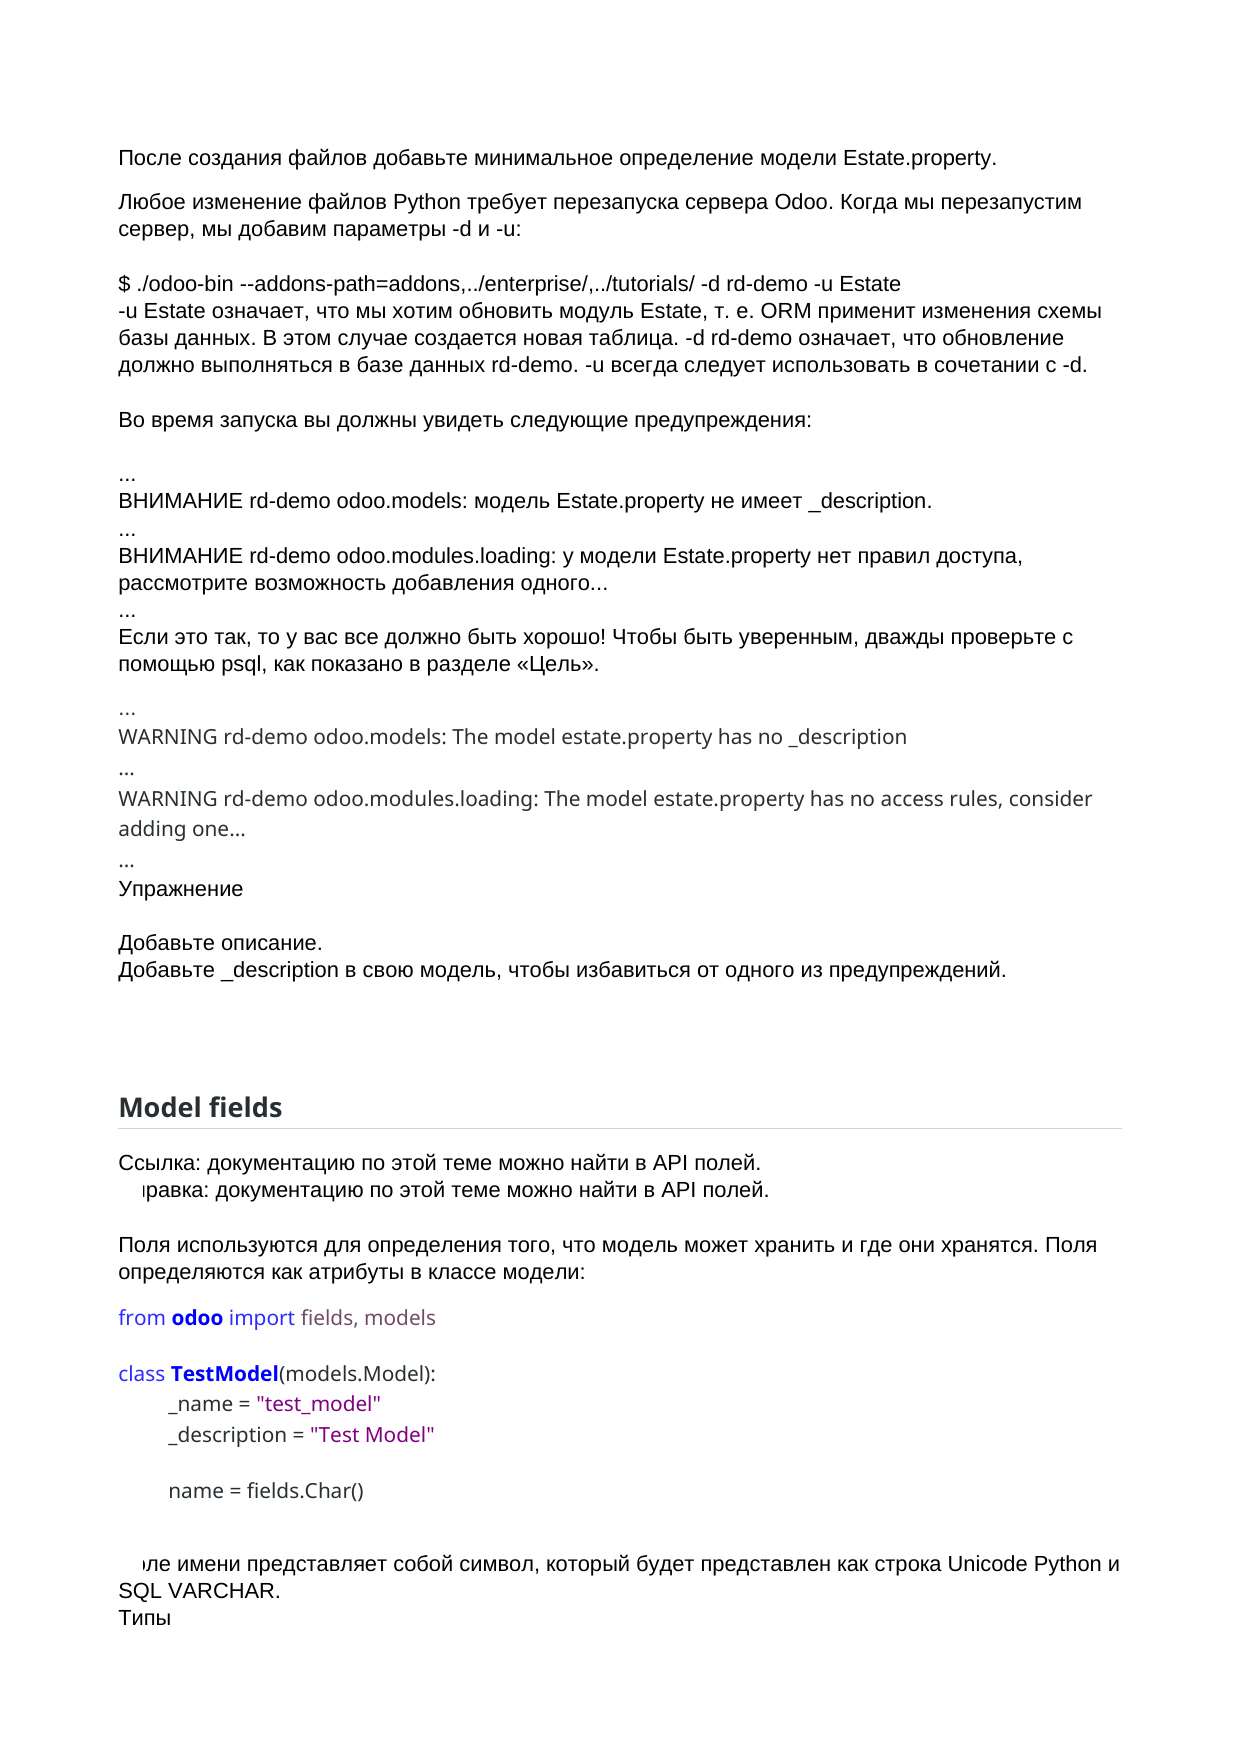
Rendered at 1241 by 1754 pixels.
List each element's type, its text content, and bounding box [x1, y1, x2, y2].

text ... [118, 845, 1122, 873]
subtitle Model fields [118, 1089, 1122, 1128]
text WARNING rd-demo odoo.models: The model estate.property has no _description [118, 722, 1122, 751]
text ... [118, 695, 1122, 720]
text После создания файлов добавьте минимальное определение модели Estate.property. [118, 118, 1122, 171]
text _name = "test_model" [118, 1389, 1122, 1418]
text _description = "Test Model" [118, 1420, 1122, 1448]
text ... [118, 753, 1122, 781]
text class TestModel(models.Model): [118, 1359, 1122, 1387]
text Поле имени представляет собой символ, который будет представлен как строка Unicode Python и SQL VARCHAR. Типы [118, 1551, 1122, 1630]
text Упражнение Добавьте описание. Добавьте _description в свою модель, чтобы избавиться от одного из предупреждений. [118, 876, 1122, 982]
text Ссылка: документацию по этой теме можно найти в API полей. Справка: документацию по этой теме можно найти в API полей. Поля используются для определения того, что модель может хранить и где они хранятся. Поля определяются как атрибуты в классе модели: [118, 1150, 1122, 1284]
text WARNING rd-demo odoo.modules.loading: The model estate.property has no access rules, consider adding one... [118, 784, 1122, 843]
text name = fields.Char() [118, 1476, 1122, 1504]
text from odoo import fields, models [118, 1303, 1122, 1331]
text Любое изменение файлов Python требует перезапуска сервера Odoo. Когда мы перезапустим сервер, мы добавим параметры -d и -u: $ ./odoo-bin --addons-path=addons,../enterprise/,../tutorials/ -d rd-demo -u Estate -u Estate означает, что мы хотим обновить модуль Estate, т. е. ORM применит изменения схемы базы данных. В этом случае создается новая таблица. -d rd-demo означает, что обновление должно выполняться в базе данных rd-demo. -u всегда следует использовать в сочетании с -d. Во время запуска вы должны увидеть следующие предупреждения: ... ВНИМАНИЕ rd-demo odoo.models: модель Estate.property не имеет _description. ... ВНИМАНИЕ rd-demo odoo.modules.loading: у модели Estate.property нет правил доступа, рассмотрите возможность добавления одного... ... Если это так, то у вас все должно быть хорошо! Чтобы быть уверенным, дважды проверьте с помощью psql, как показано в разделе «Цель». [118, 189, 1122, 677]
